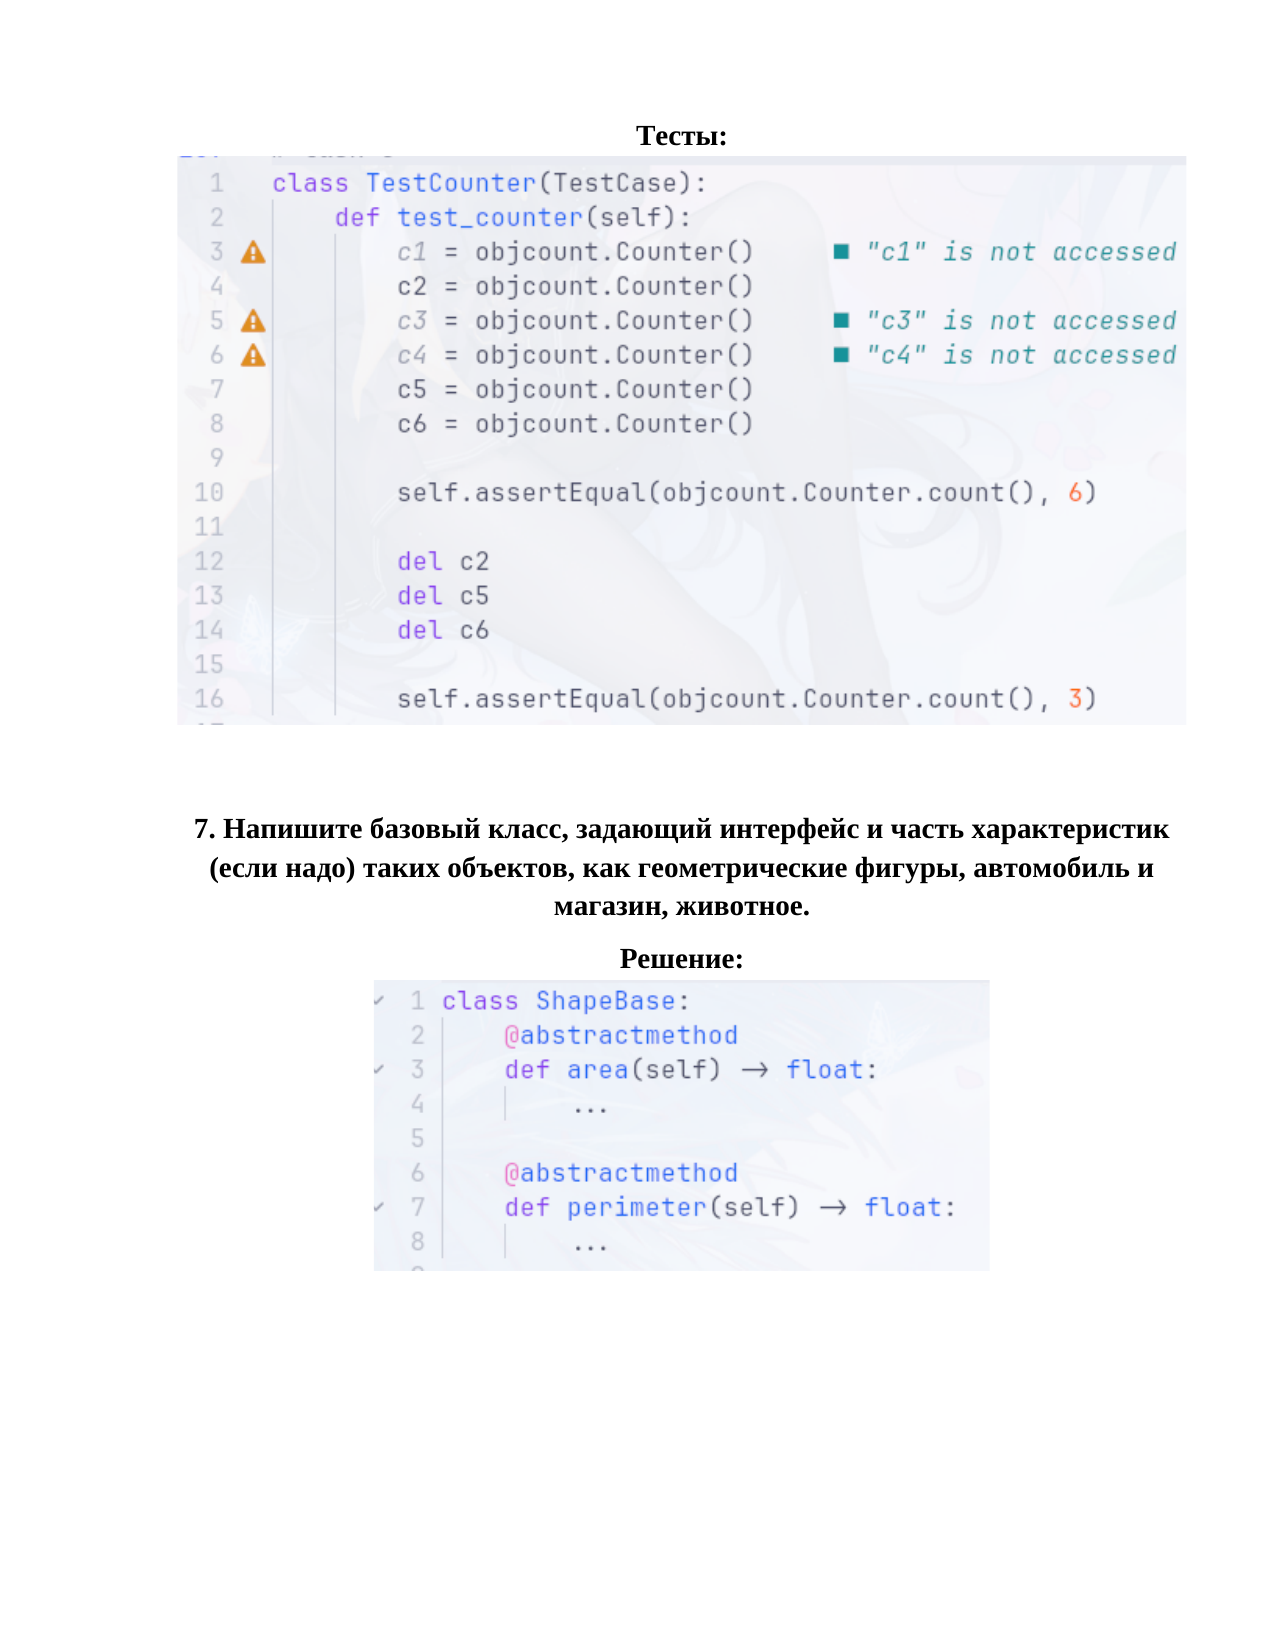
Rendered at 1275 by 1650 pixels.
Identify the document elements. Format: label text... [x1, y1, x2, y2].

text 7. Напишите базовый класс, задающий интерфейс и часть характеристик (если надо) таких объектов, как геометрические фигуры, автомобиль и магазин, животное. [177, 811, 1186, 922]
text Тесты: [177, 118, 1186, 152]
picture [177, 156, 1187, 725]
text Решение: [177, 942, 1186, 975]
picture [373, 980, 990, 1271]
